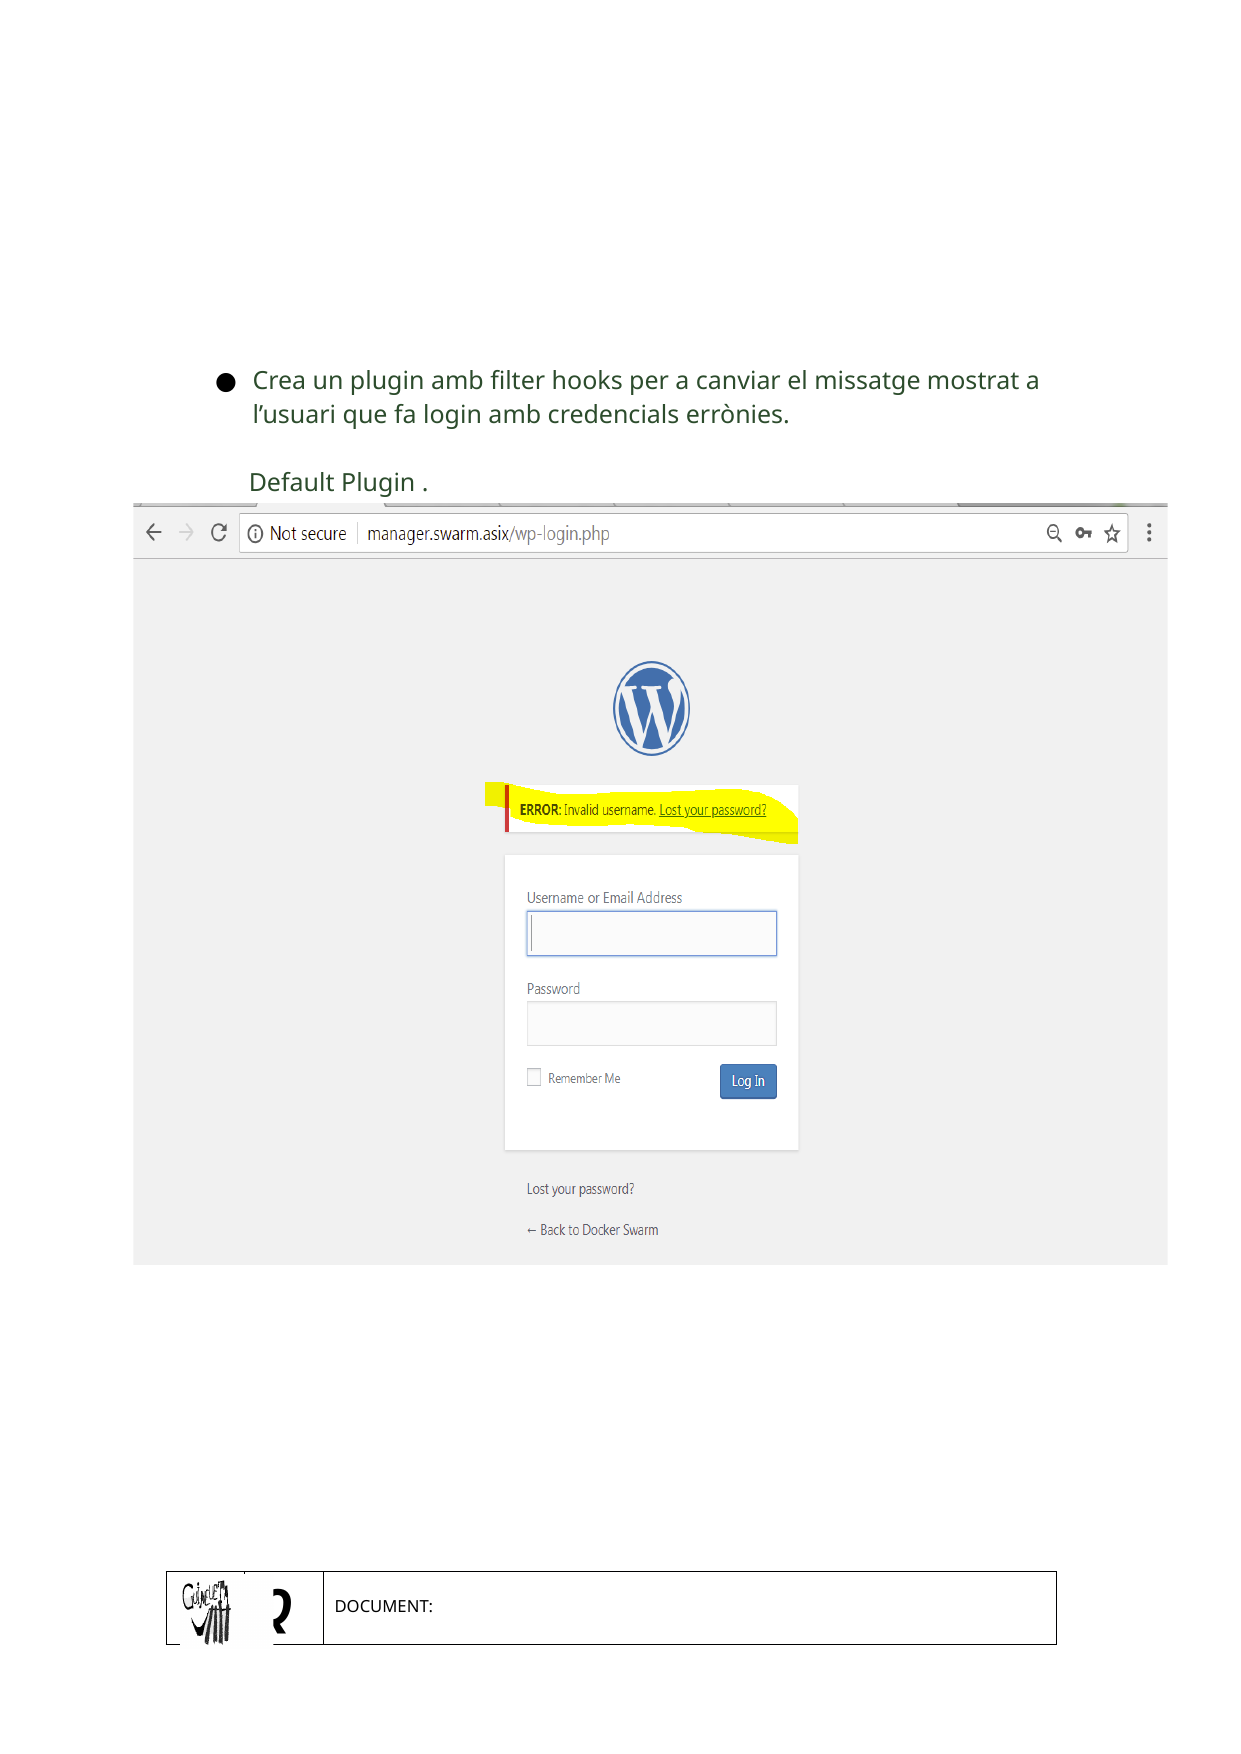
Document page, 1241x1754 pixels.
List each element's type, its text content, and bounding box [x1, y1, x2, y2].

picture [133, 503, 1168, 1265]
text Default Plugin . [177, 465, 1063, 499]
picture [180, 1574, 274, 1649]
list Crea un plugin amb filter hooks per a canviar el missatge mostrat a l’usuari que fa login amb credencials errònies. [215, 363, 1063, 431]
